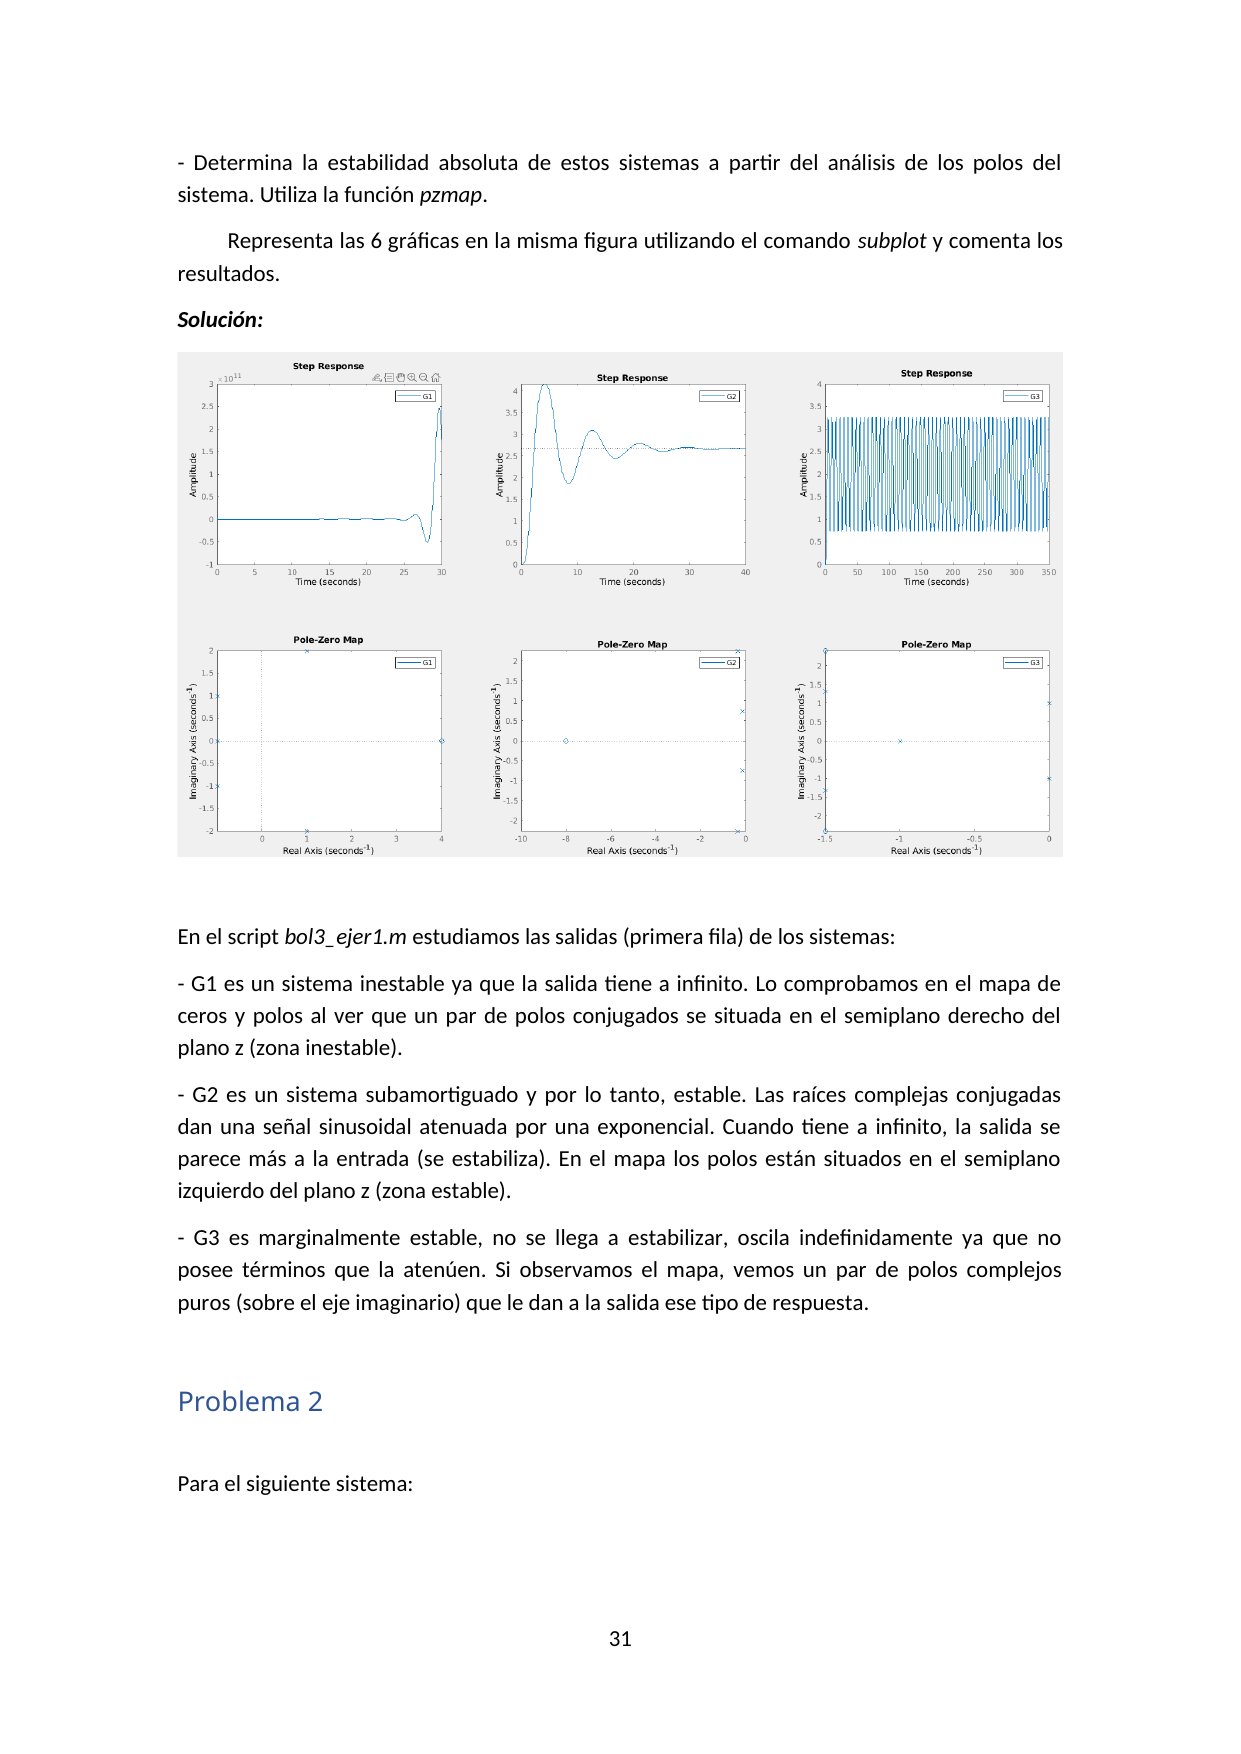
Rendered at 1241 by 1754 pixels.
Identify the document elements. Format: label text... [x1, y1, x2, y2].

picture [177, 352, 1063, 857]
text Representa las 6 gráficas en la misma figura utilizando el comando subplot y comenta los resultados. [177, 227, 1063, 287]
subtitle Problema 2 [177, 1383, 1063, 1419]
text - G1 es un sistema inestable ya que la salida tiene a infinito. Lo comprobamos en el mapa de ceros y polos al ver que un par de polos conjugados se situada en el semiplano derecho del plano z (zona inestable). [177, 969, 1063, 1061]
text Solución: [177, 306, 1063, 333]
text - Determina la estabilidad absoluta de estos sistemas a partir del análisis de los polos del sistema. Utiliza la función pzmap. [177, 148, 1063, 208]
text Para el siguiente sistema: [177, 1469, 1063, 1497]
text - G2 es un sistema subamortiguado y por lo tanto, estable. Las raíces complejas conjugadas dan una señal sinusoidal atenuada por una exponencial. Cuando tiene a infinito, la salida se parece más a la entrada (se estabiliza). En el mapa los polos están situados en el semiplano izquierdo del plano z (zona estable). [177, 1080, 1063, 1205]
text - G3 es marginalmente estable, no se llega a estabilizar, oscila indefinidamente ya que no posee términos que la atenúen. Si observamos el mapa, vemos un par de polos complejos puros (sobre el eje imaginario) que le dan a la salida ese tipo de respuesta. [177, 1223, 1063, 1316]
text En el script bol3_ejer1.m estudiamos las salidas (primera fila) de los sistemas: [177, 922, 1063, 950]
